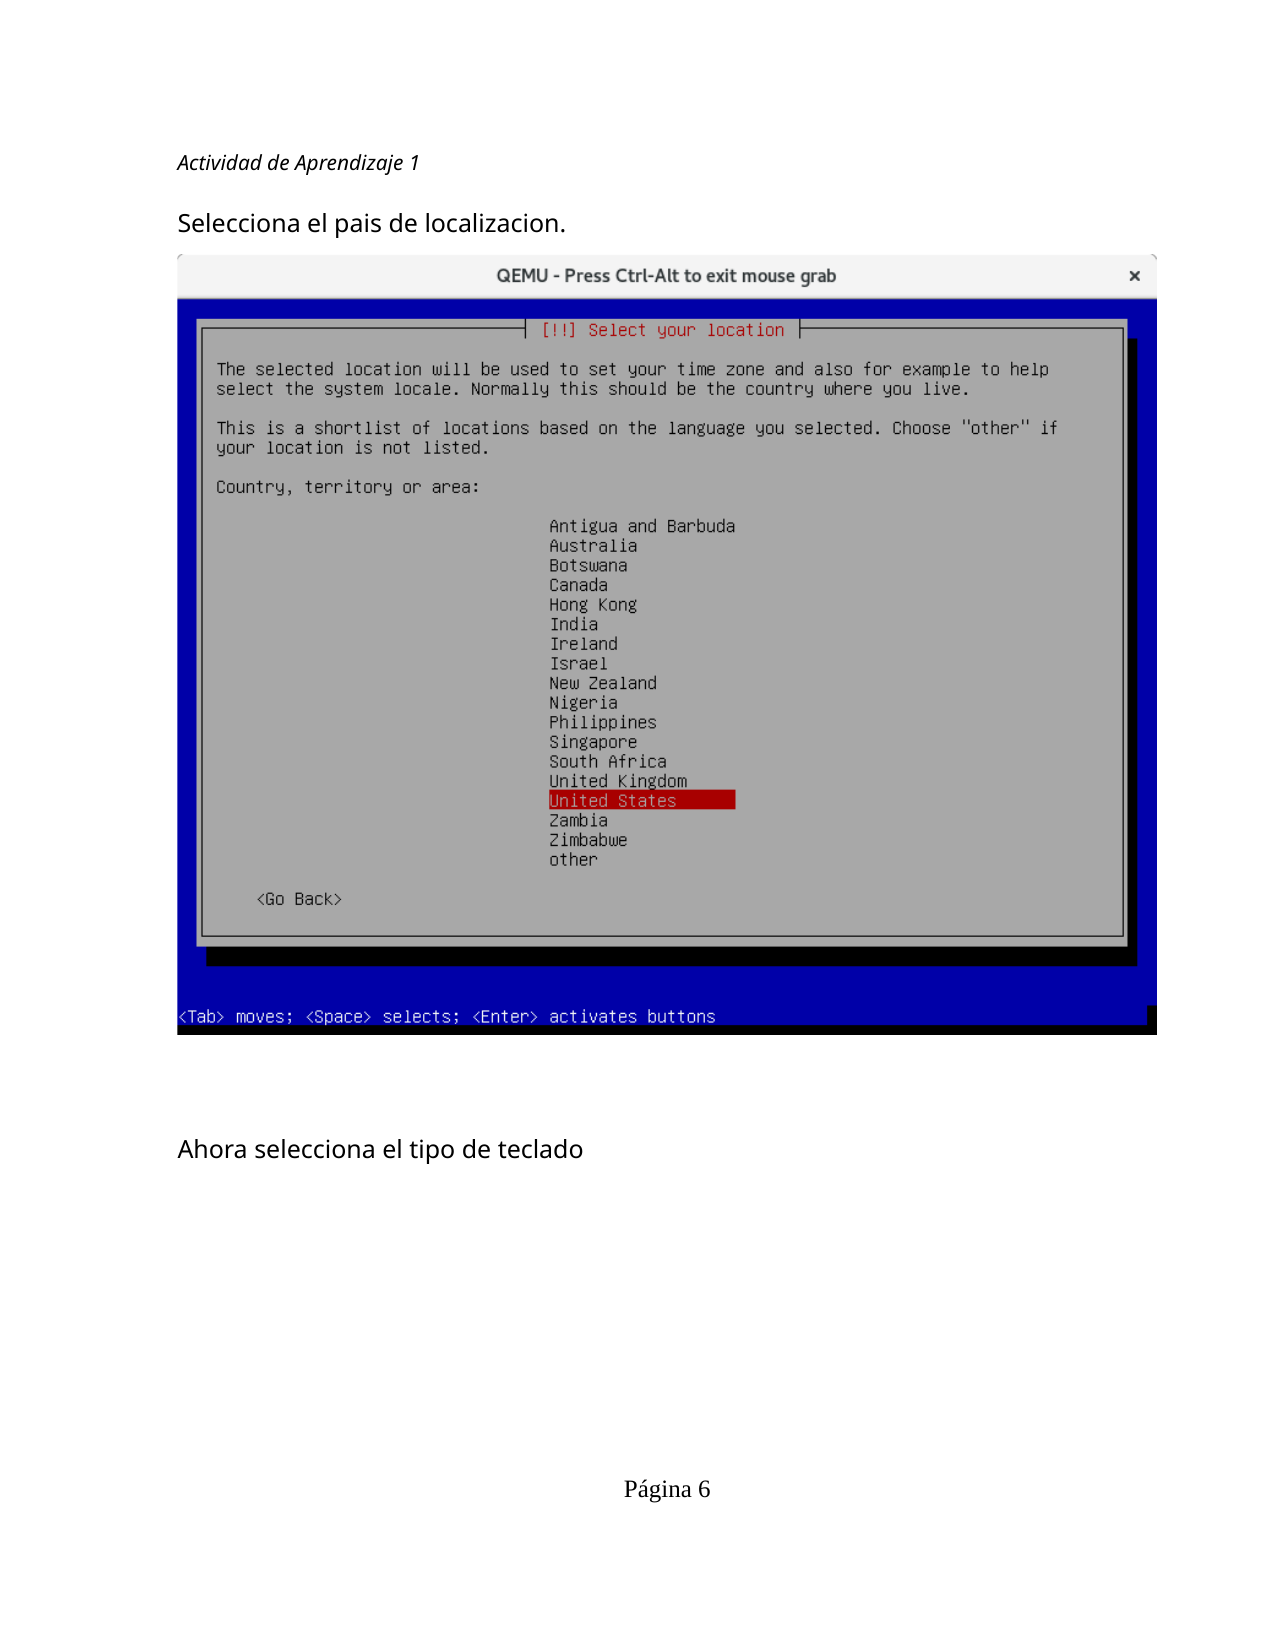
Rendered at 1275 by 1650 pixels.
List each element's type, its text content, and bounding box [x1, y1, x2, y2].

text Selecciona el pais de localizacion. [177, 206, 1157, 239]
text Ahora selecciona el tipo de teclado [177, 1131, 1157, 1166]
picture [177, 254, 1157, 1035]
